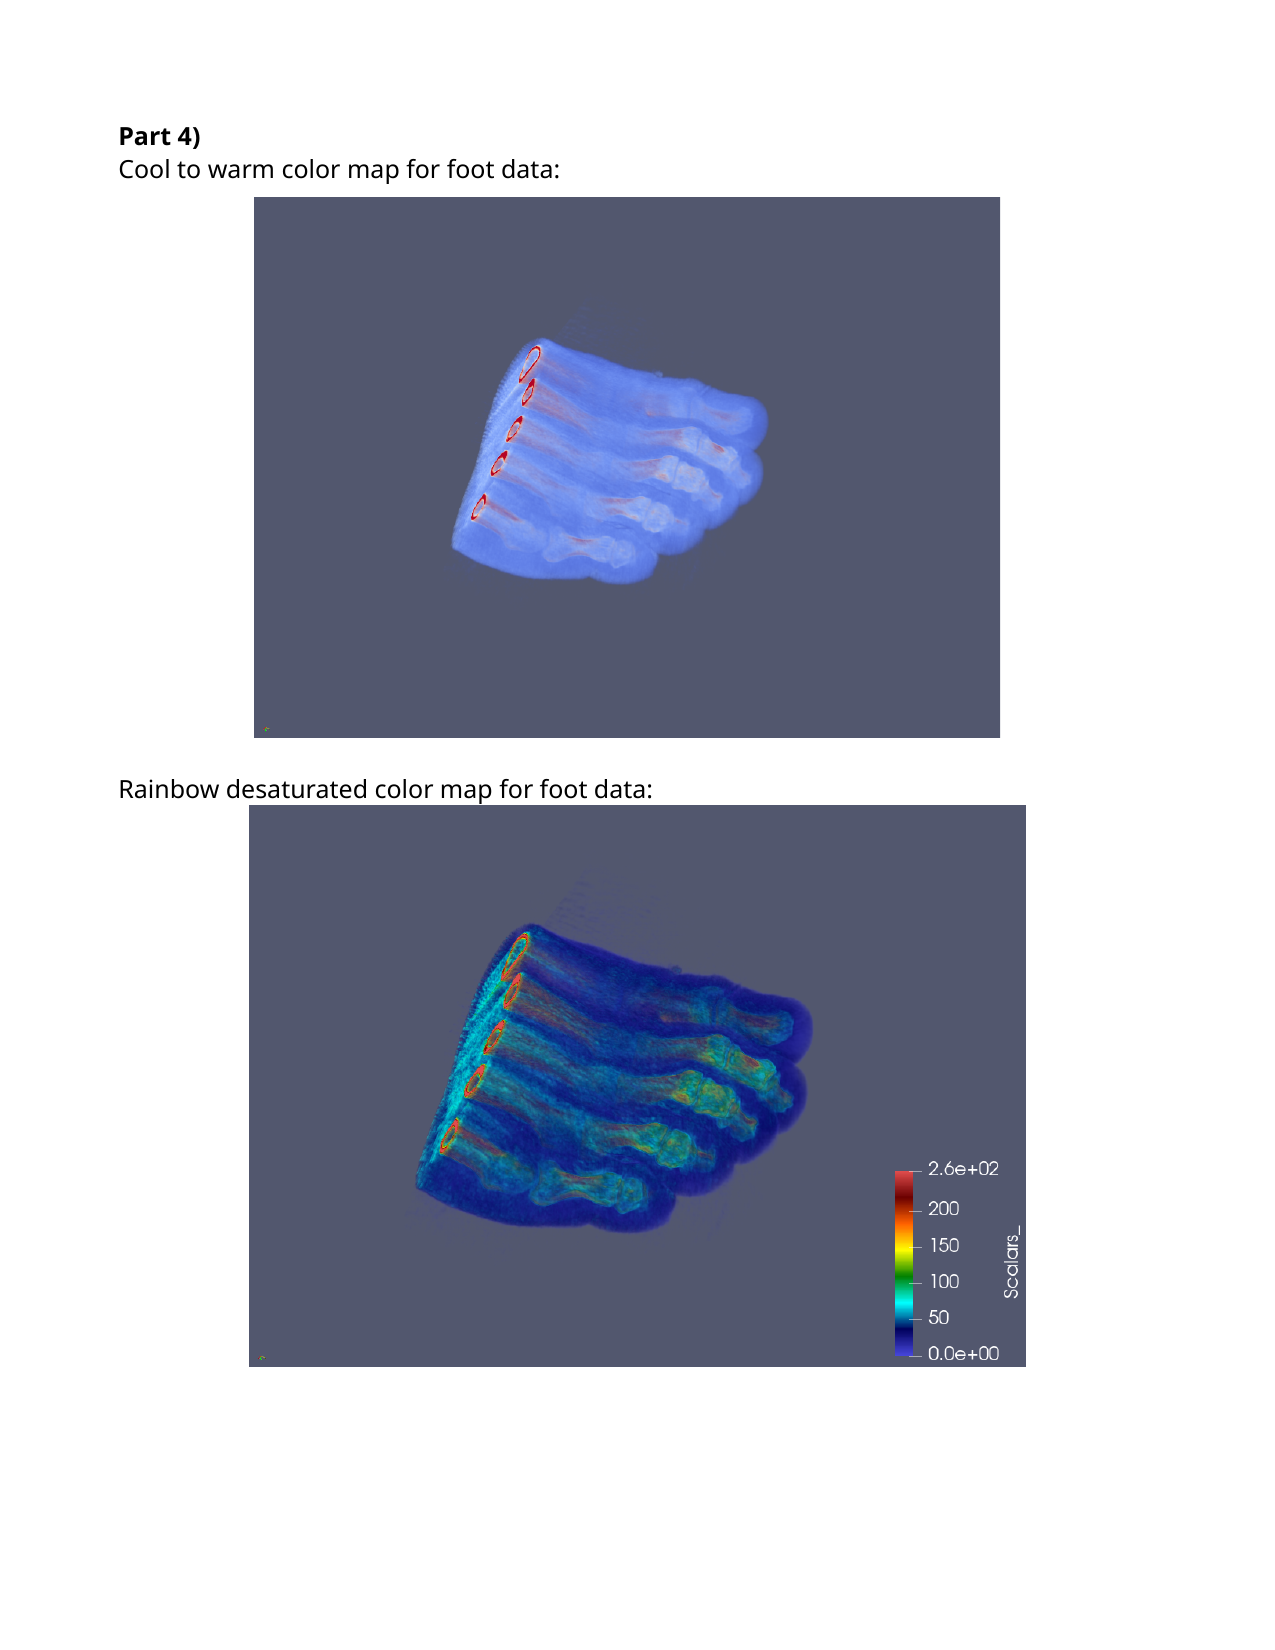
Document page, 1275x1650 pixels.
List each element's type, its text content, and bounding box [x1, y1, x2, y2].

text Rainbow desaturated color map for foot data: [118, 771, 1157, 805]
picture [249, 805, 1026, 1367]
text Part 4) [118, 118, 1157, 152]
text Cool to warm color map for foot data: [118, 152, 1157, 186]
picture [254, 197, 1001, 738]
